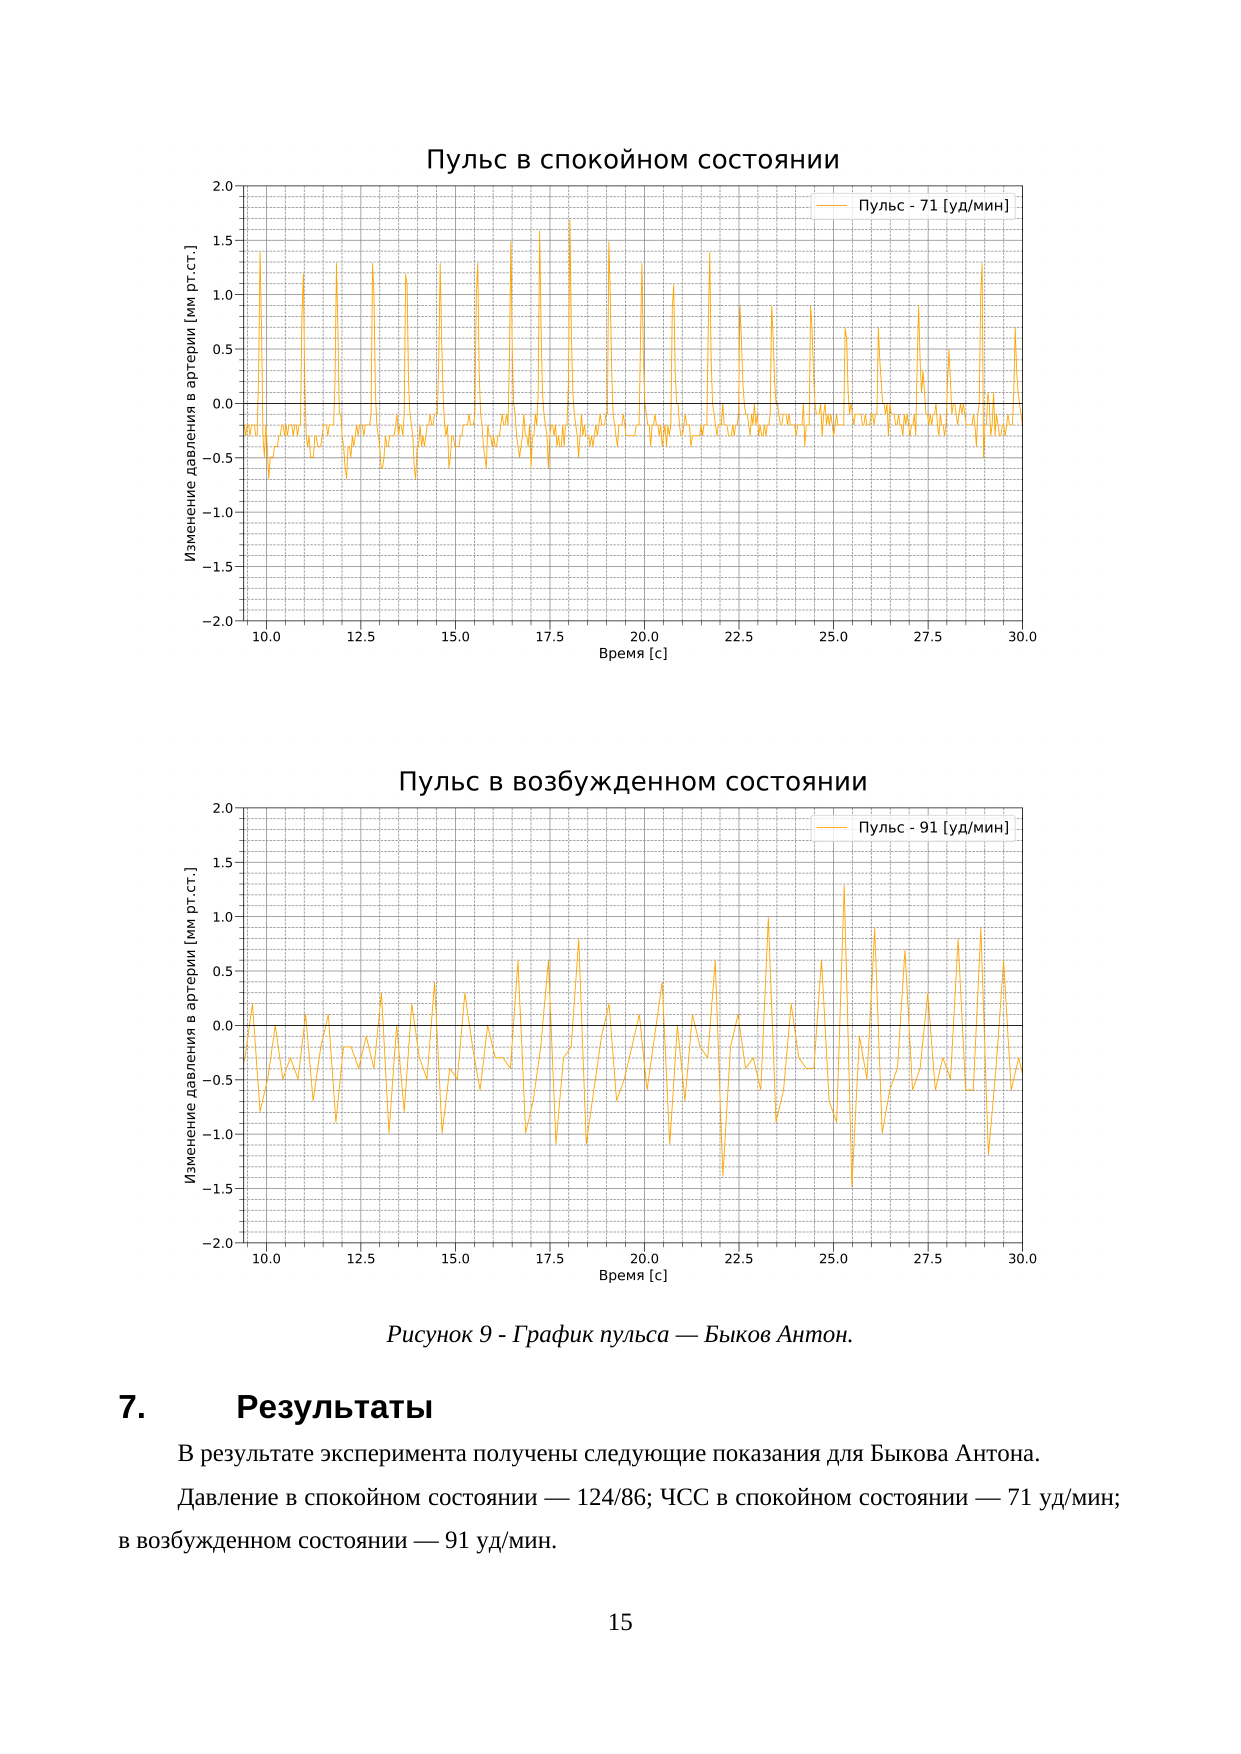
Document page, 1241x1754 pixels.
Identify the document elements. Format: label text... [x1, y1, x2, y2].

text В результате эксперимента получены следующие показания для Быкова Антона. [118, 1438, 1122, 1467]
picture [118, 740, 1123, 1305]
text Рисунок 9 - График пульса — Быков Антон. [118, 1305, 1122, 1348]
subtitle Результаты [118, 1387, 1122, 1426]
text Давление в спокойном состоянии — 124/86; ЧСС в спокойном состоянии — 71 уд/мин; в возбужденном состоянии — 91 уд/мин. [118, 1482, 1122, 1553]
picture [118, 118, 1123, 683]
